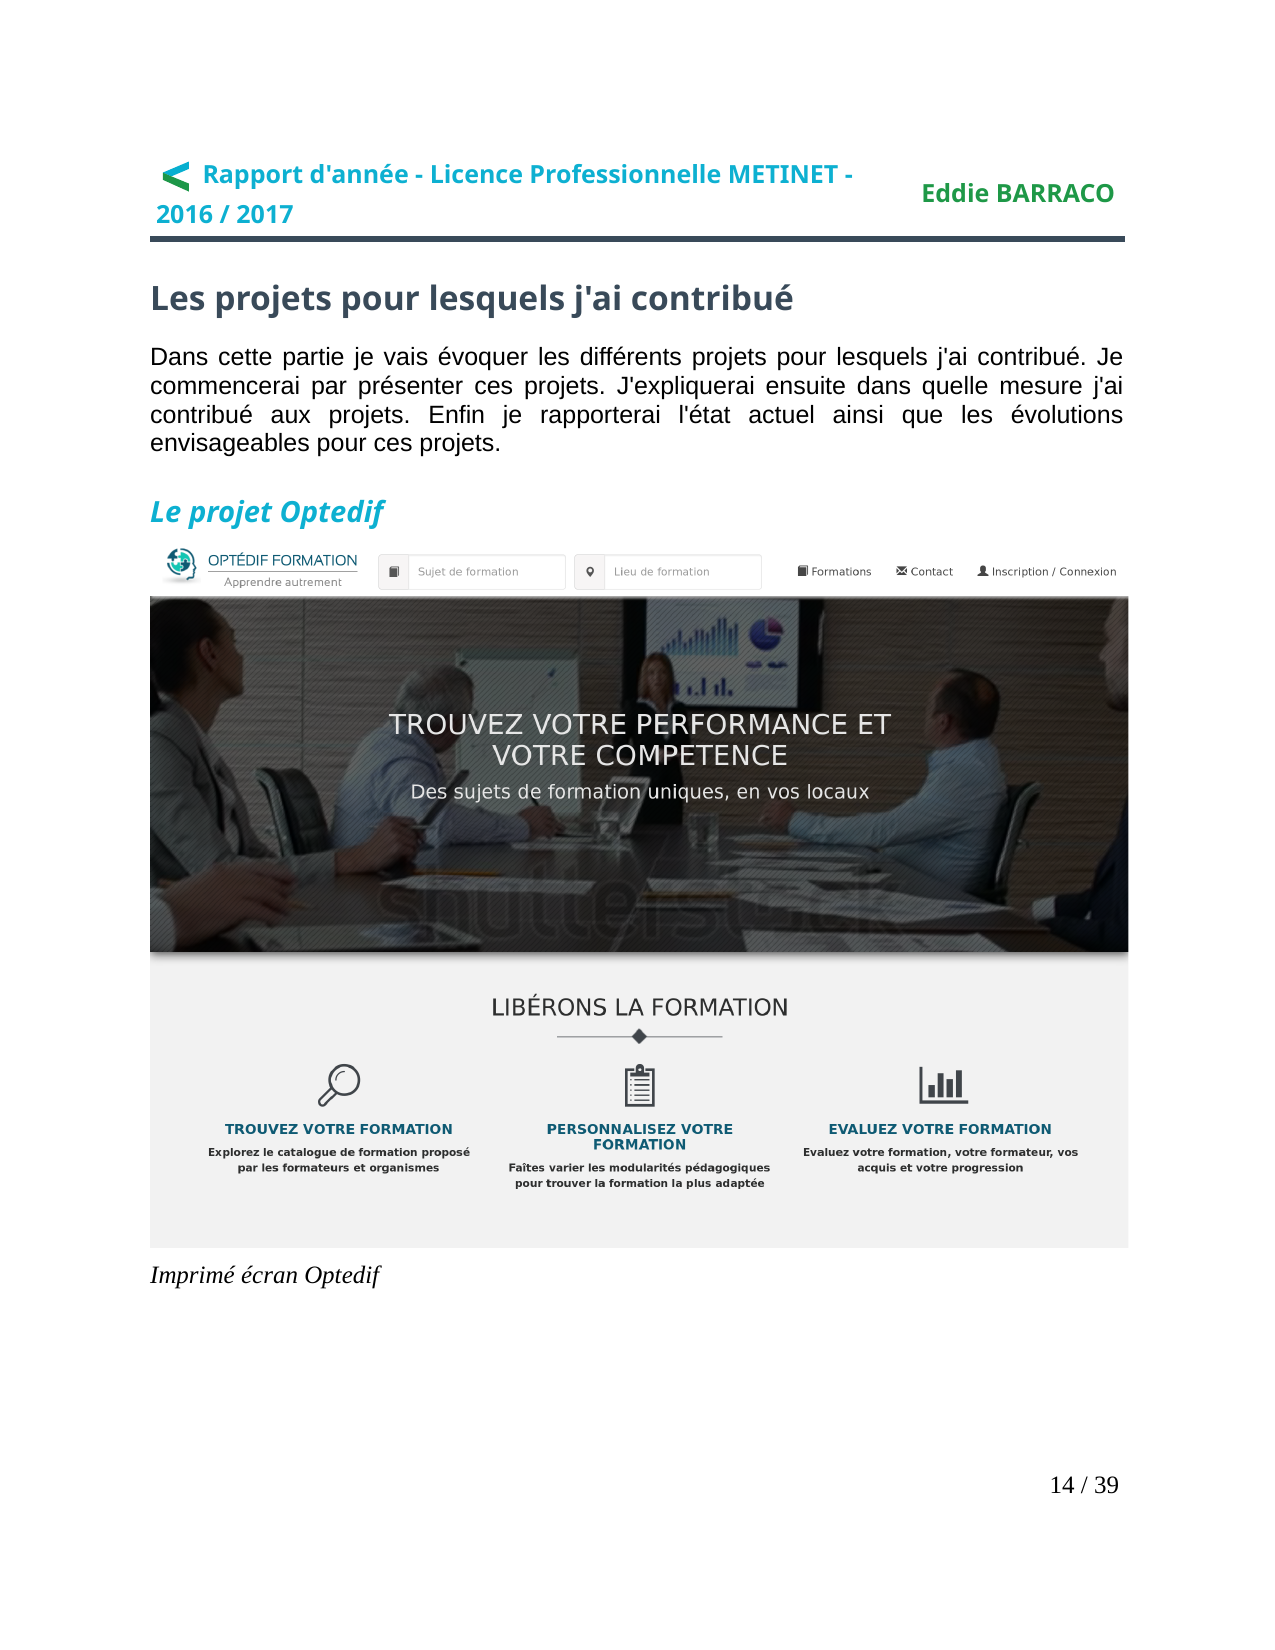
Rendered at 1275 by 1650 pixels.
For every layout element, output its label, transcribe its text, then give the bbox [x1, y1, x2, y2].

picture [150, 543, 1129, 1248]
subtitle Le projet Optedif [150, 491, 1125, 531]
subtitle Les projets pour lesquels j'ai contribué [150, 275, 1125, 321]
text Imprimé écran Optedif [150, 1260, 1125, 1289]
text Dans cette partie je vais évoquer les différents projets pour lesquels j'ai contribué. Je commencerai par présenter ces projets. J'expliquerai ensuite dans quelle mesure j'ai contribué aux projets. Enfin je rapporterai l'état actuel ainsi que les évolutions envisageables pour ces projets. [150, 342, 1125, 457]
